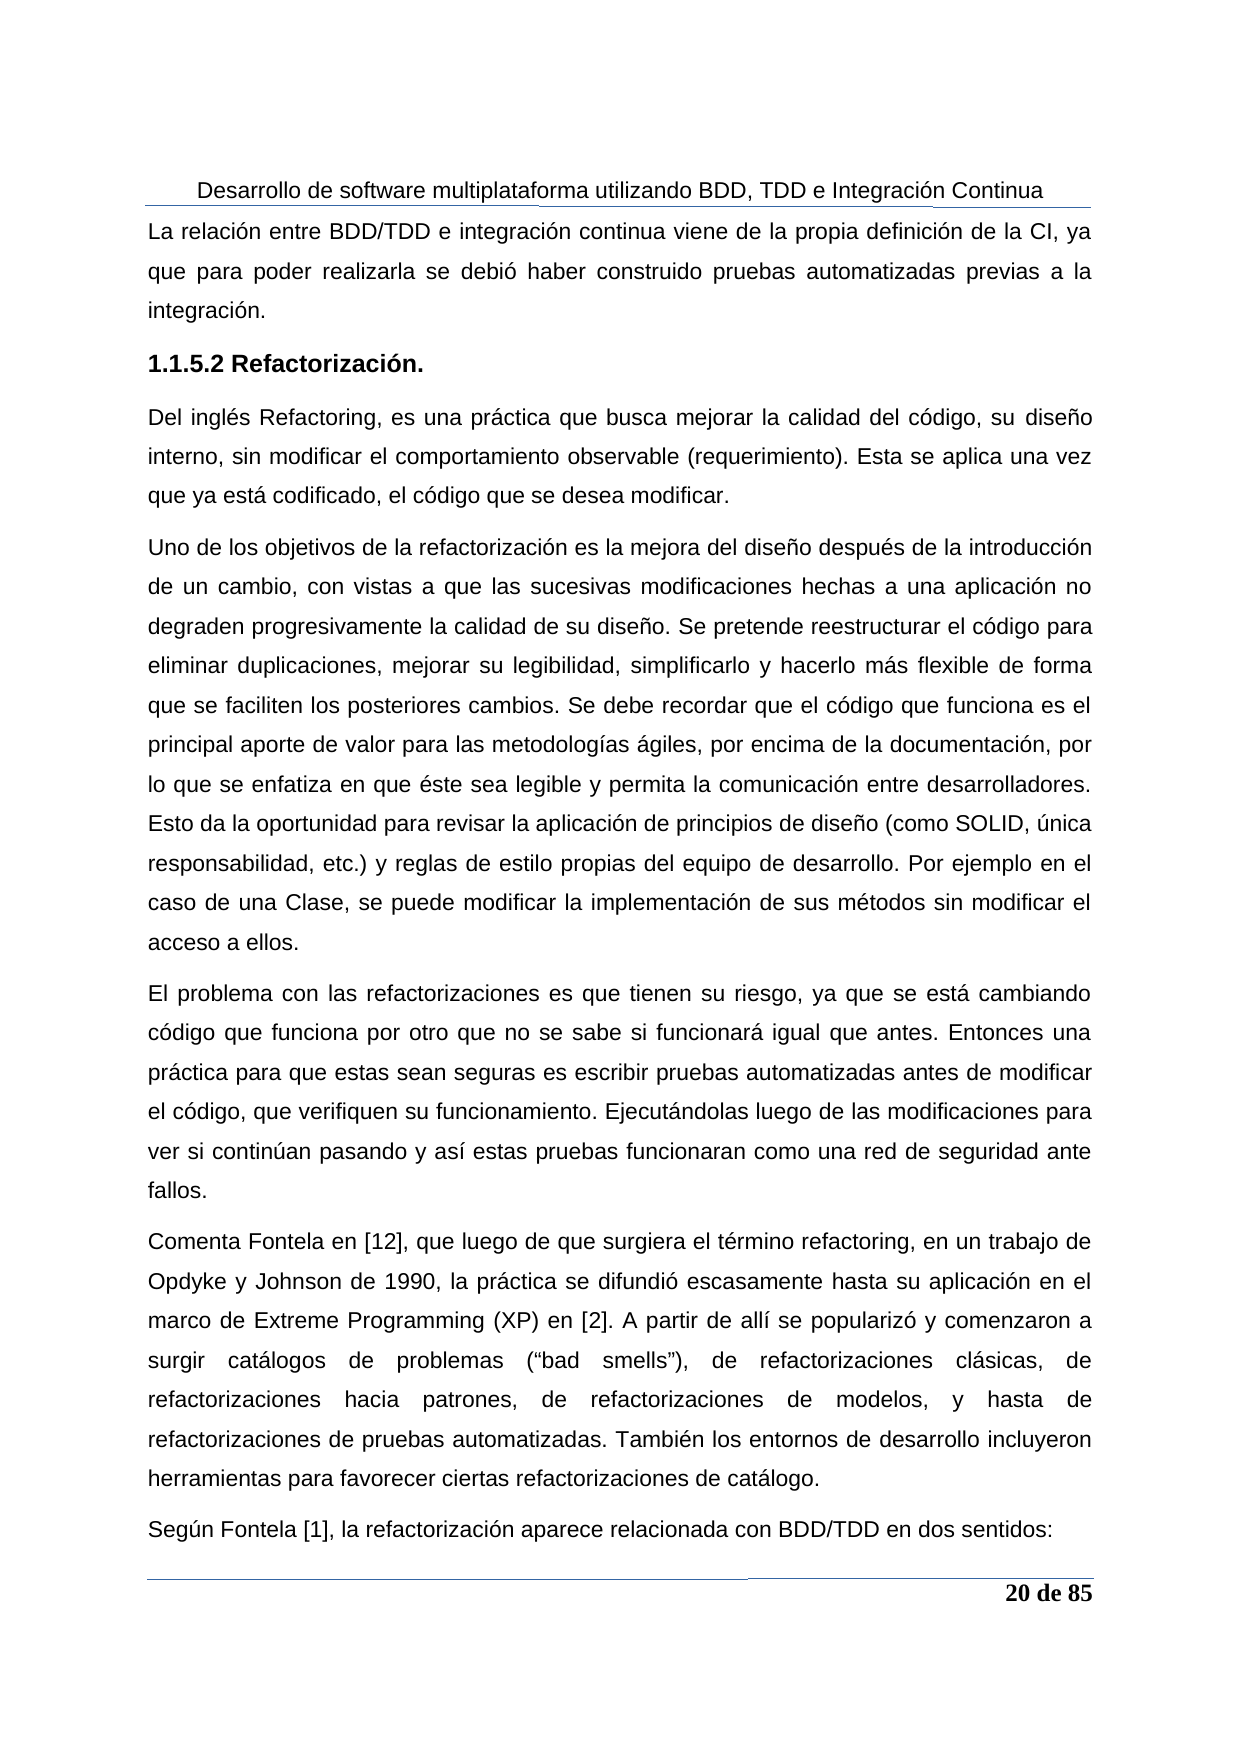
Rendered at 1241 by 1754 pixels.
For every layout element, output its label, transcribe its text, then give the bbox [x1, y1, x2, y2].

text Uno de los objetivos de la refactorización es la mejora del diseño después de la introducción de un cambio, con vistas a que las sucesivas modificaciones hechas a una aplicación no degraden progresivamente la calidad de su diseño. Se pretende reestructurar el código para eliminar duplicaciones, mejorar su legibilidad, simplificarlo y hacerlo más flexible de forma que se faciliten los posteriores cambios. Se debe recordar que el código que funciona es el principal aporte de valor para las metodologías ágiles, por encima de la documentación, por lo que se enfatiza en que éste sea legible y permita la comunicación entre desarrolladores. Esto da la oportunidad para revisar la aplicación de principios de diseño (como SOLID, única responsabilidad, etc.) y reglas de estilo propias del equipo de desarrollo. Por ejemplo en el caso de una Clase, se puede modificar la implementación de sus métodos sin modificar el acceso a ellos. [148, 534, 1093, 955]
text 1.1.5.2 Refactorización. [148, 348, 1093, 377]
text Comenta Fontela en [12], que luego de que surgiera el término refactoring, en un trabajo de Opdyke y Johnson de 1990, la práctica se difundió escasamente hasta su aplicación en el marco de Extreme Programming (XP) en [2]. A partir de allí se popularizó y comenzaron a surgir catálogos de problemas (“bad smells”), de refactorizaciones clásicas, de refactorizaciones hacia patrones, de refactorizaciones de modelos, y hasta de refactorizaciones de pruebas automatizadas. También los entornos de desarrollo incluyeron herramientas para favorecer ciertas refactorizaciones de catálogo. [148, 1228, 1093, 1492]
text La relación entre BDD/TDD e integración continua viene de la propia definición de la CI, ya que para poder realizarla se debió haber construido pruebas automatizadas previas a la integración. [148, 218, 1093, 324]
text El problema con las refactorizaciones es que tienen su riesgo, ya que se está cambiando código que funciona por otro que no se sabe si funcionará igual que antes. Entonces una práctica para que estas sean seguras es escribir pruebas automatizadas antes de modificar el código, que verifiquen su funcionamiento. Ejecutándolas luego de las modificaciones para ver si continúan pasando y así estas pruebas funcionaran como una red de seguridad ante fallos. [148, 980, 1093, 1203]
text Del inglés Refactoring, es una práctica que busca mejorar la calidad del código, su diseño interno, sin modificar el comportamiento observable (requerimiento). Esta se aplica una vez que ya está codificado, el código que se desea modificar. [148, 403, 1093, 509]
text Según Fontela [1], la refactorización aparece relacionada con BDD/TDD en dos sentidos: [148, 1516, 1093, 1543]
